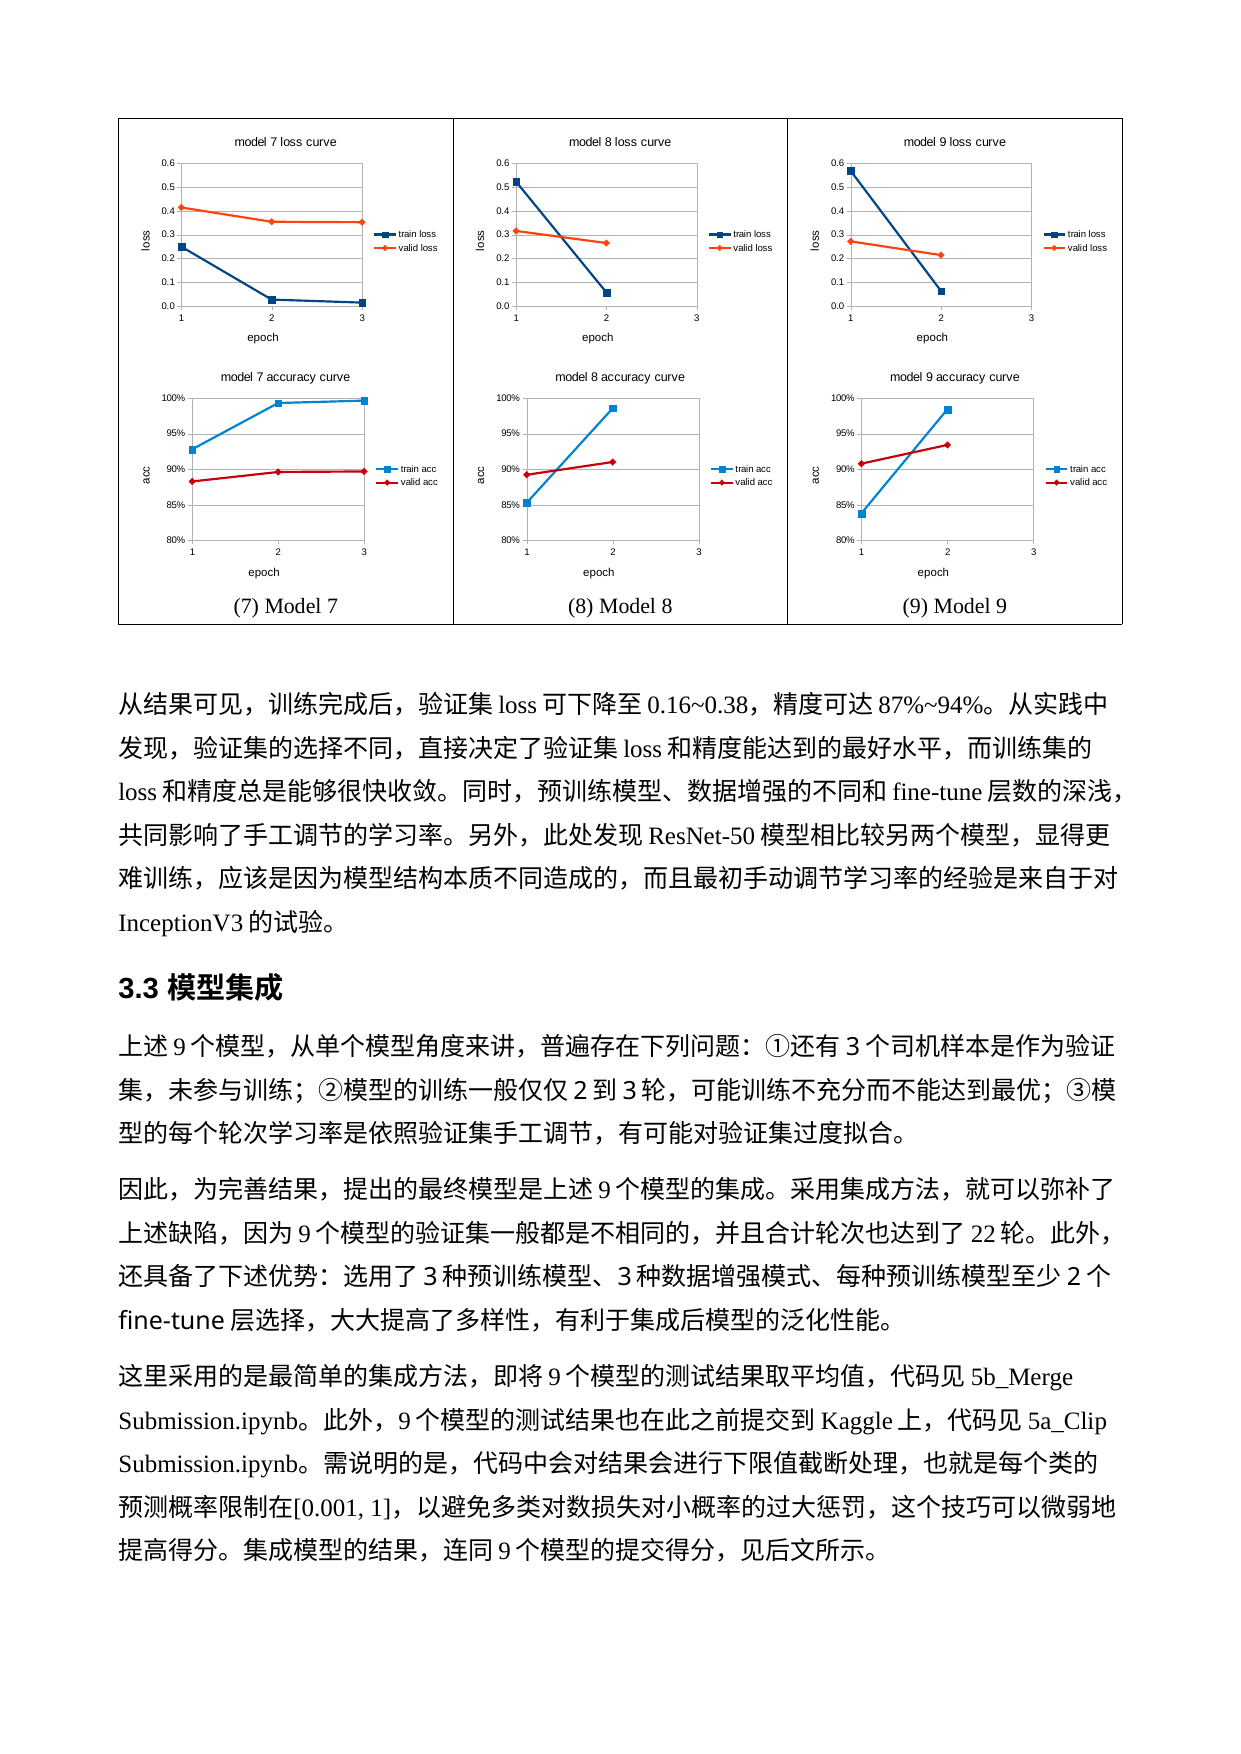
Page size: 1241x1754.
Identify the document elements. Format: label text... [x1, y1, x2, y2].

text 这里采用的是最简单的集成方法，即将9个模型的测试结果取平均值，代码见5b_Merge Submission.ipynb。此外，9个模型的测试结果也在此之前提交到Kaggle上，代码见5a_Clip Submission.ipynb。需说明的是，代码中会对结果会进行下限值截断处理，也就是每个类的预测概率限制在[0.001, 1]，以避免多类对数损失对小概率的过大惩罚，这个技巧可以微弱地提高得分。集成模型的结果，连同9个模型的提交得分，见后文所示。 [118, 1357, 1122, 1567]
text 因此，为完善结果，提出的最终模型是上述9个模型的集成。采用集成方法，就可以弥补了上述缺陷，因为9个模型的验证集一般都是不相同的，并且合计轮次也达到了22轮。此外，还具备了下述优势：选用了3种预训练模型、3种数据增强模式、每种预训练模型至少2个fine-tune层选择，大大提高了多样性，有利于集成后模型的泛化性能。 [118, 1170, 1122, 1337]
table_cell (8) Model 8 [454, 119, 787, 624]
subtitle 3.3 模型集成 [118, 965, 1122, 1007]
text 从结果可见，训练完成后，验证集loss可下降至0.16~0.38，精度可达87%~94%。从实践中发现，验证集的选择不同，直接决定了验证集loss和精度能达到的最好水平，而训练集的loss和精度总是能够很快收敛。同时，预训练模型、数据增强的不同和fine-tune层数的深浅，共同影响了手工调节的学习率。另外，此处发现ResNet-50模型相比较另两个模型，显得更难训练，应该是因为模型结构本质不同造成的，而且最初手动调节学习率的经验是来自于对InceptionV3的试验。 [118, 685, 1122, 938]
table_cell (9) Model 9 [788, 119, 1122, 624]
table_cell (7) Model 7 [119, 119, 453, 624]
text 上述9个模型，从单个模型角度来讲，普遍存在下列问题：①还有3个司机样本是作为验证集，未参与训练；②模型的训练一般仅仅2到3轮，可能训练不充分而不能达到最优；③模型的每个轮次学习率是依照验证集手工调节，有可能对验证集过度拟合。 [118, 1027, 1122, 1150]
